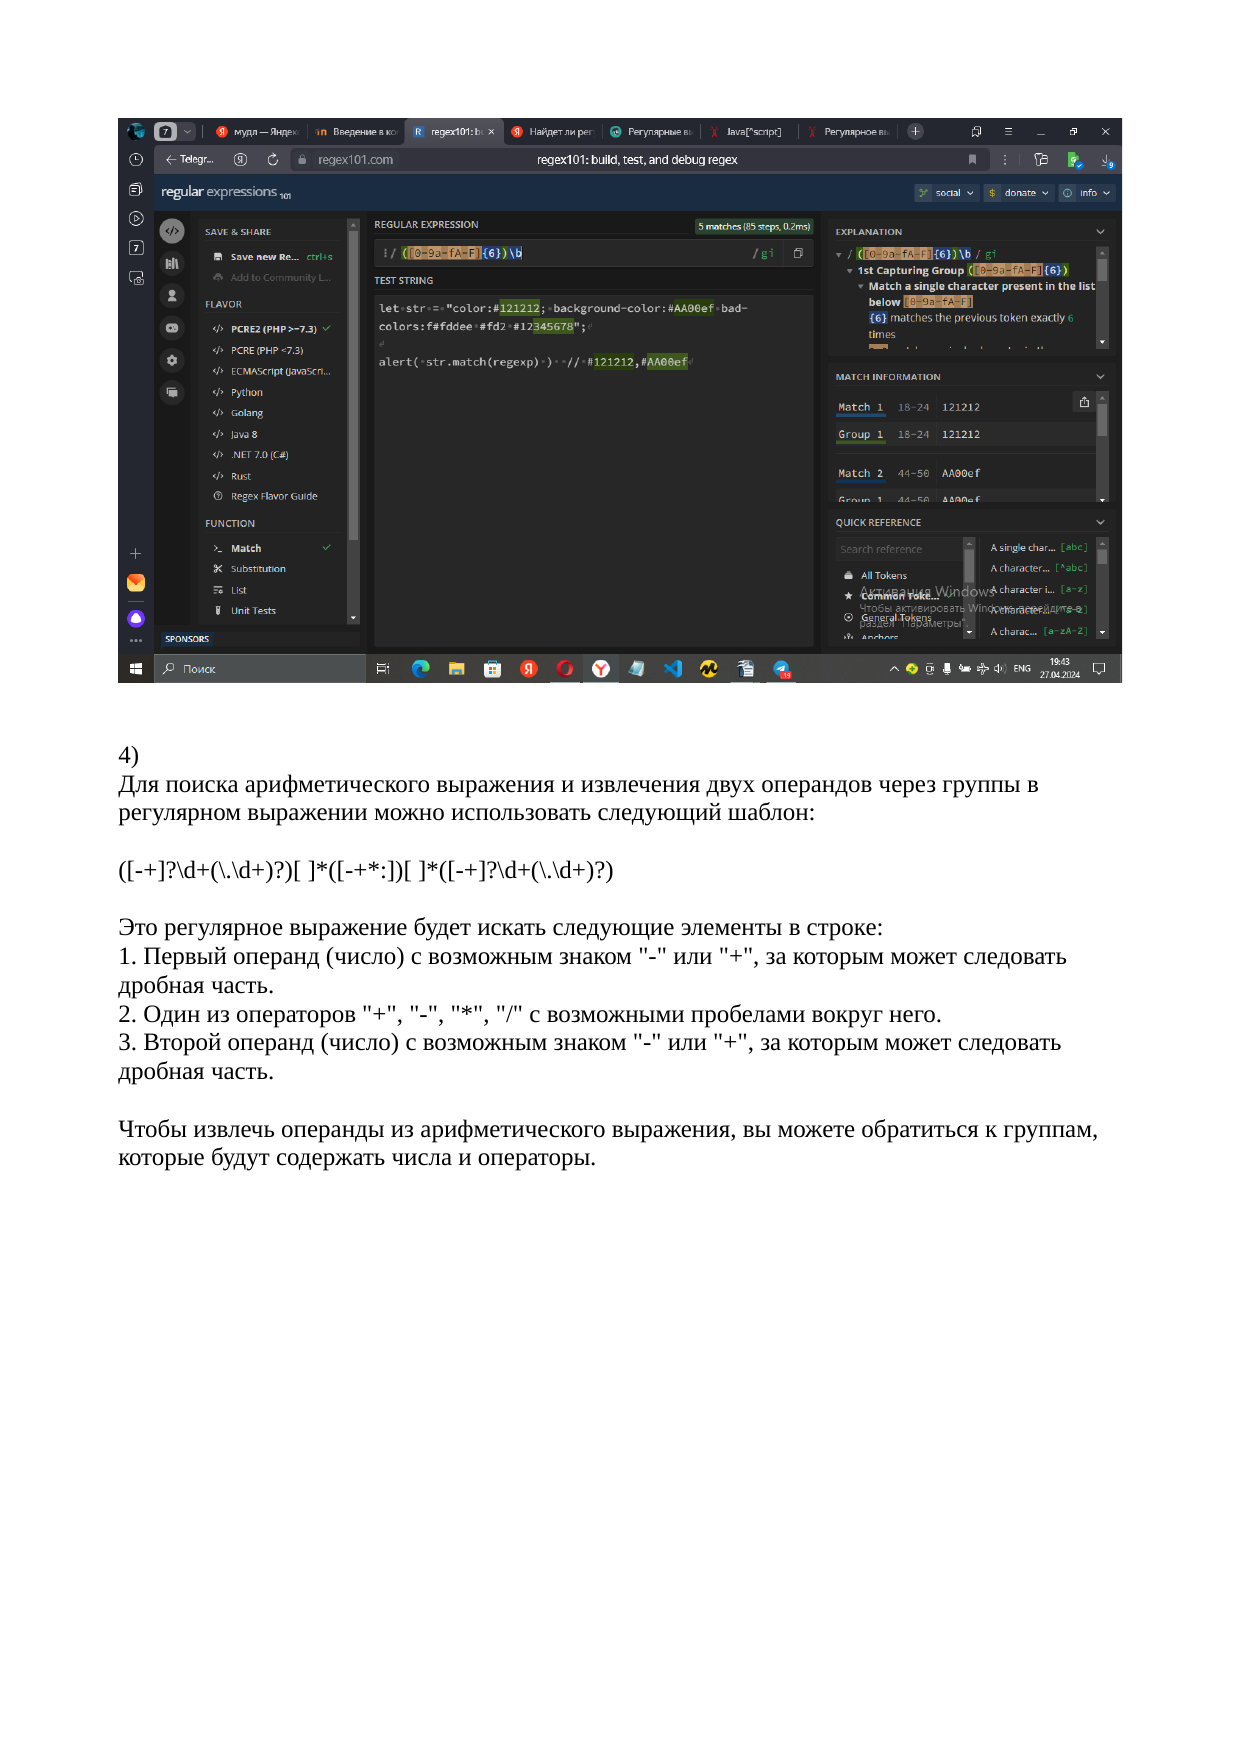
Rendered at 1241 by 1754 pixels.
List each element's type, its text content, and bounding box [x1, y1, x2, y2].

text Для поиска арифметического выражения и извлечения двух операндов через группы в регулярном выражении можно использовать следующий шаблон: [118, 769, 1122, 826]
text 3. Второй операнд (число) с возможным знаком "-" или "+", за которым может следовать дробная часть. [118, 1027, 1122, 1085]
text ([-+]?\d+(\.\d+)?)[ ]*([-+*:])[ ]*([-+]?\d+(\.\d+)?) [118, 855, 1122, 884]
text 1. Первый операнд (число) с возможным знаком "-" или "+", за которым может следовать дробная часть. [118, 941, 1122, 999]
text Чтобы извлечь операнды из арифметического выражения, вы можете обратиться к группам, которые будут содержать числа и операторы. [118, 1114, 1122, 1171]
text 2. Один из операторов "+", "-", "*", "/" с возможными пробелами вокруг него. [118, 999, 1122, 1027]
picture [118, 118, 1123, 683]
text 4) [118, 740, 1122, 769]
text Это регулярное выражение будет искать следующие элементы в строке: [118, 912, 1122, 941]
